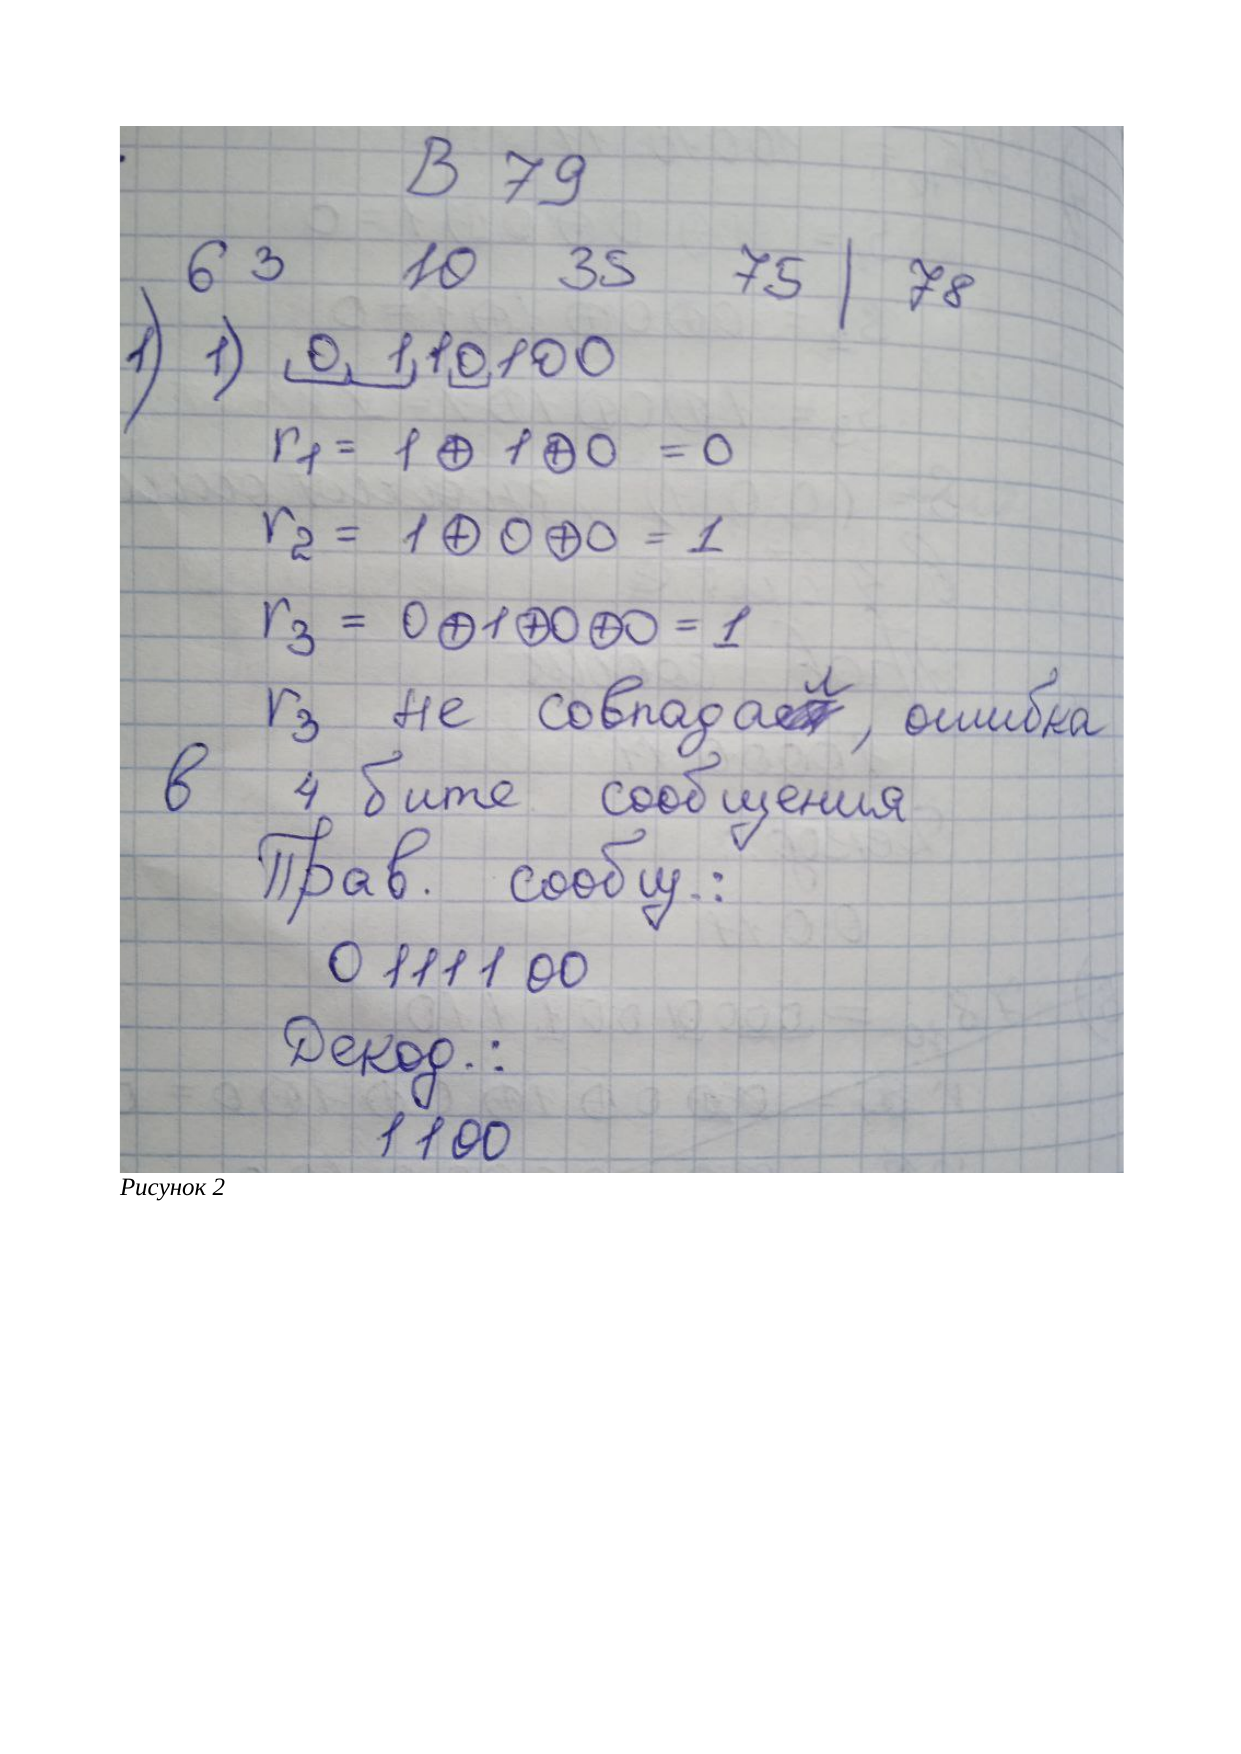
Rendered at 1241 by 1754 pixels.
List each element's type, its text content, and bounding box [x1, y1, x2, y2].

text Рисунок 2 [120, 1173, 1124, 1201]
